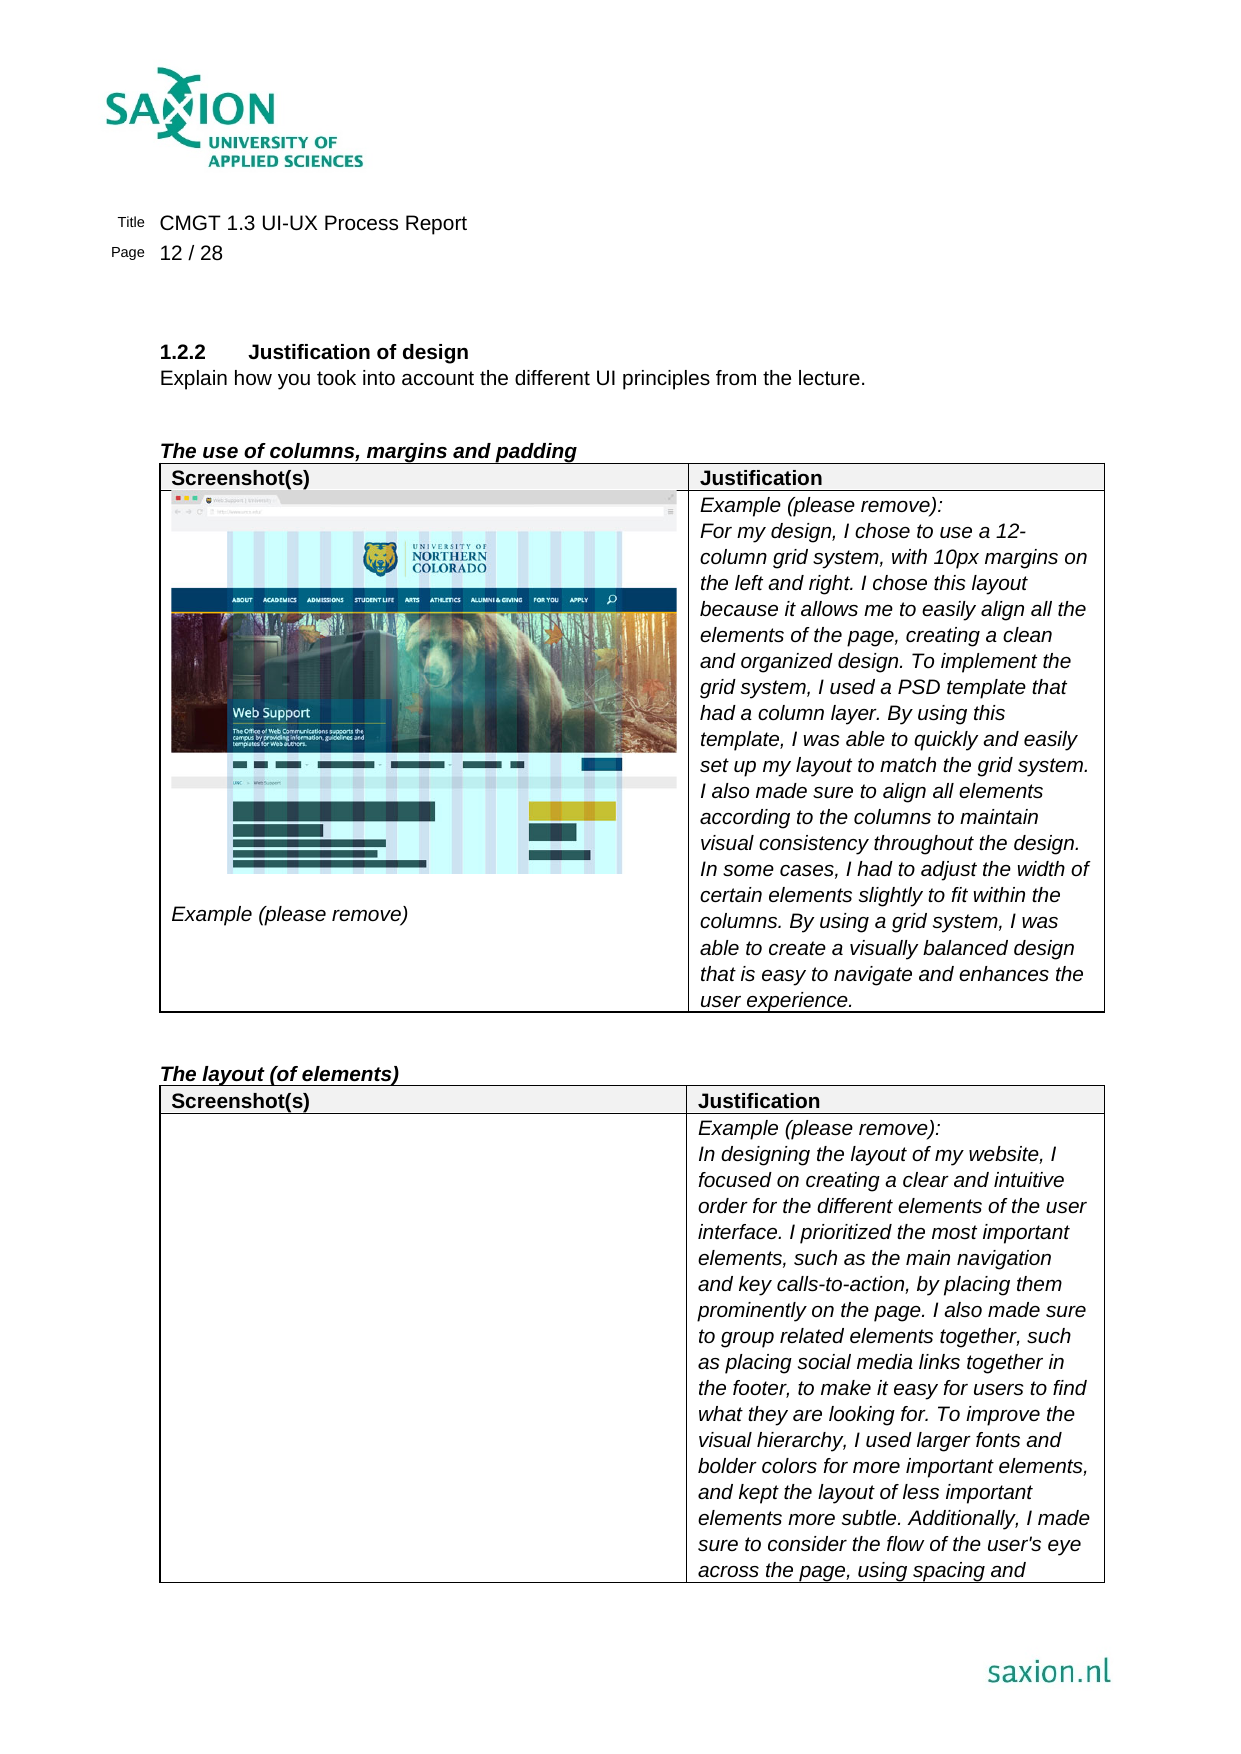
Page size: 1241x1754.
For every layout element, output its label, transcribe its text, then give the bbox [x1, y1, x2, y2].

table_cell Example (please remove) [161, 491, 688, 1011]
subtitle The use of columns, margins and padding [159, 436, 1110, 462]
table_header Justification [689, 464, 1104, 489]
picture [76, 59, 393, 178]
table_header Screenshot(s) [161, 464, 688, 489]
table_cell Example (please remove): For my design, I chose to use a 12-column grid system, with 10px margins on the left and right. I chose this layout because it allows me to easily align all the elements of the page, creating a clean and organized design. To implement the grid system, I used a PSD template that had a column layer. By using this template, I was able to quickly and easily set up my layout to match the grid system. I also made sure to align all elements according to the columns to maintain visual consistency throughout the design. In some cases, I had to adjust the width of certain elements slightly to fit within the columns. By using a grid system, I was able to create a visually balanced design that is easy to navigate and enhances the user experience. [689, 491, 1104, 1011]
table_cell [161, 1114, 686, 1582]
table_cell Example (please remove): In designing the layout of my website, I focused on creating a clear and intuitive order for the different elements of the user interface. I prioritized the most important elements, such as the main navigation and key calls-to-action, by placing them prominently on the page. I also made sure to group related elements together, such as placing social media links together in the footer, to make it easy for users to find what they are looking for. To improve the visual hierarchy, I used larger fonts and bolder colors for more important elements, and kept the layout of less important elements more subtle. Additionally, I made sure to consider the flow of the user's eye across the page, using spacing and [687, 1114, 1104, 1582]
text Explain how you took into account the different UI principles from the lecture. [159, 363, 1110, 389]
subtitle The layout (of elements) [159, 1059, 1110, 1085]
table_header Screenshot(s) [161, 1086, 686, 1112]
picture [171, 490, 677, 874]
picture [0, 1632, 1241, 1754]
subtitle Justification of design [159, 337, 1110, 363]
table_header Justification [687, 1086, 1104, 1112]
